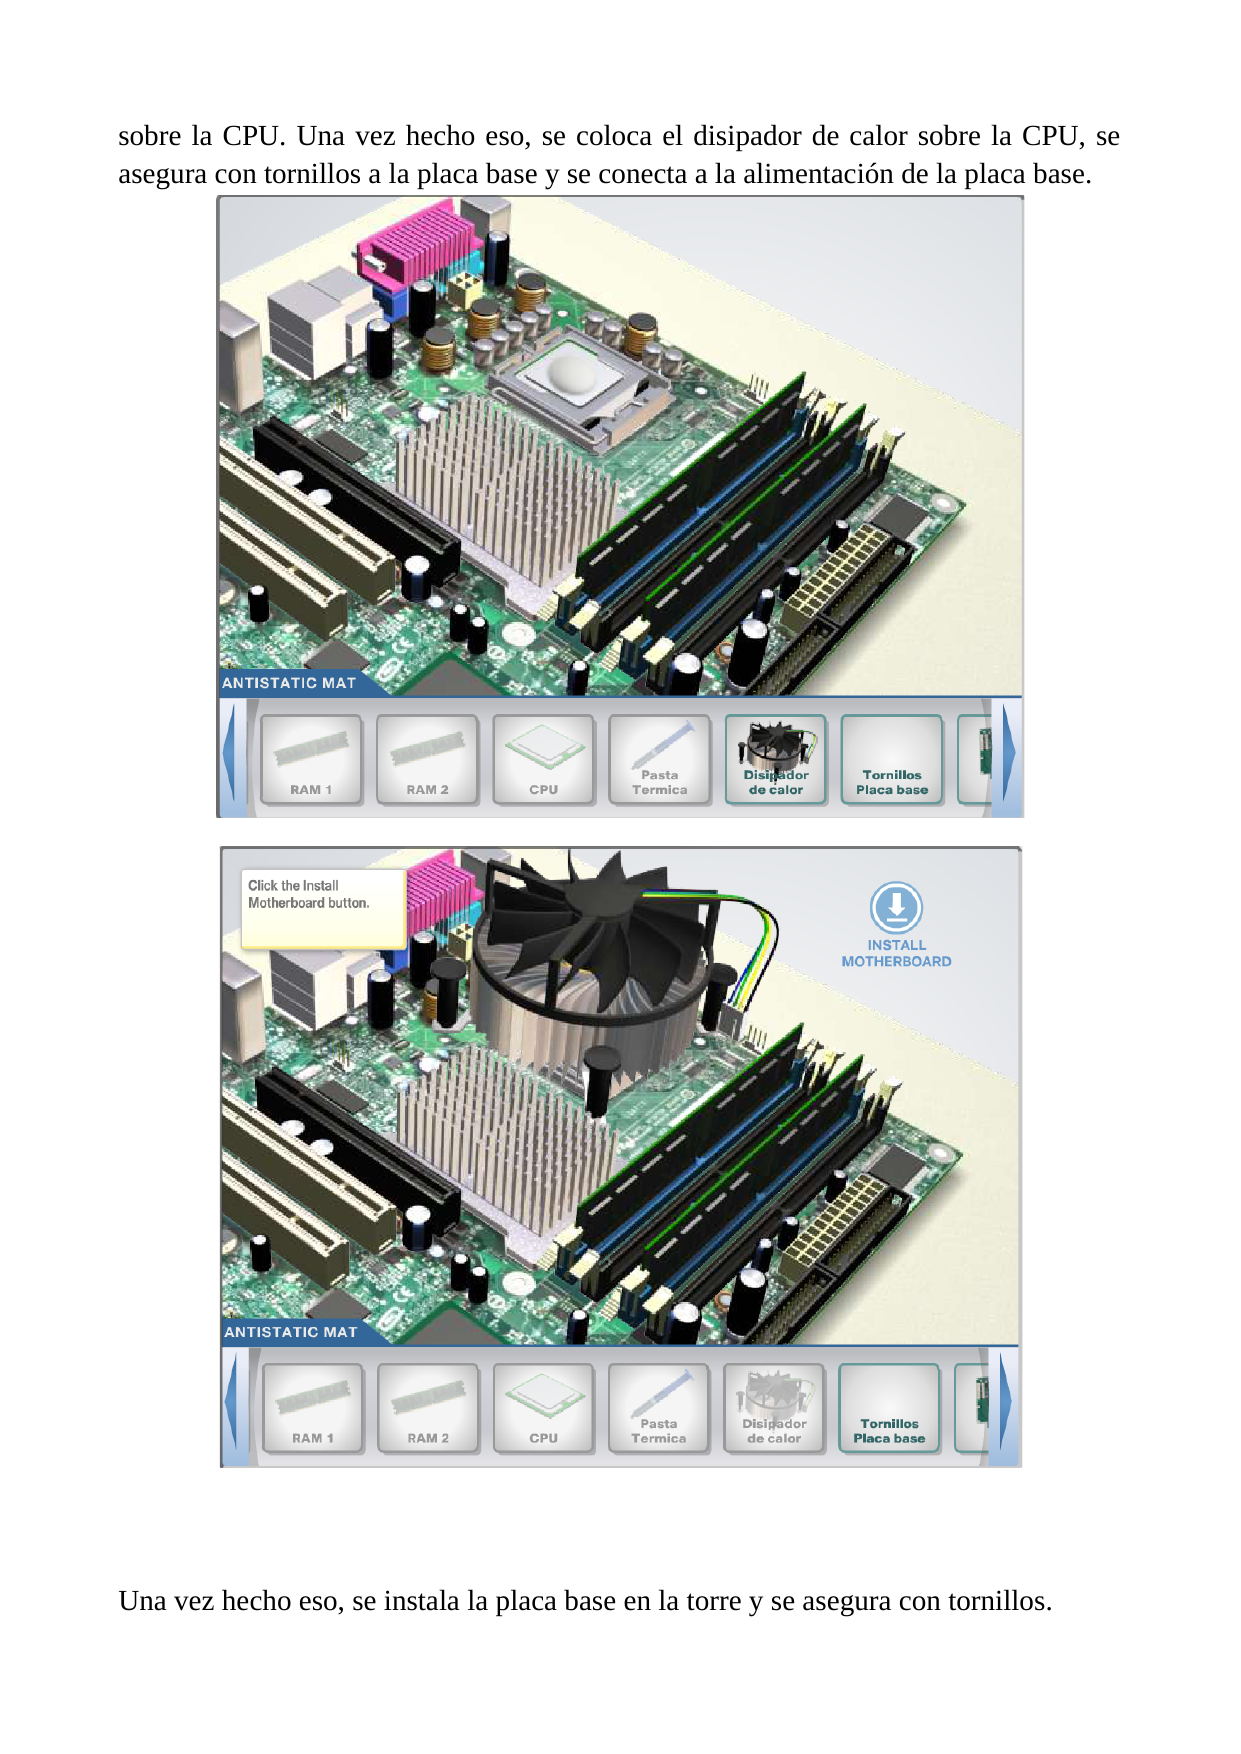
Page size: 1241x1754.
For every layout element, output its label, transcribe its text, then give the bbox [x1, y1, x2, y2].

picture [219, 846, 1023, 1468]
text sobre la CPU. Una vez hecho eso, se coloca el disipador de calor sobre la CPU, se asegura con tornillos a la placa base y se conecta a la alimentación de la placa base. [118, 118, 1122, 190]
text Una vez hecho eso, se instala la placa base en la torre y se asegura con tornillos. [118, 1583, 1122, 1616]
picture [216, 195, 1025, 818]
